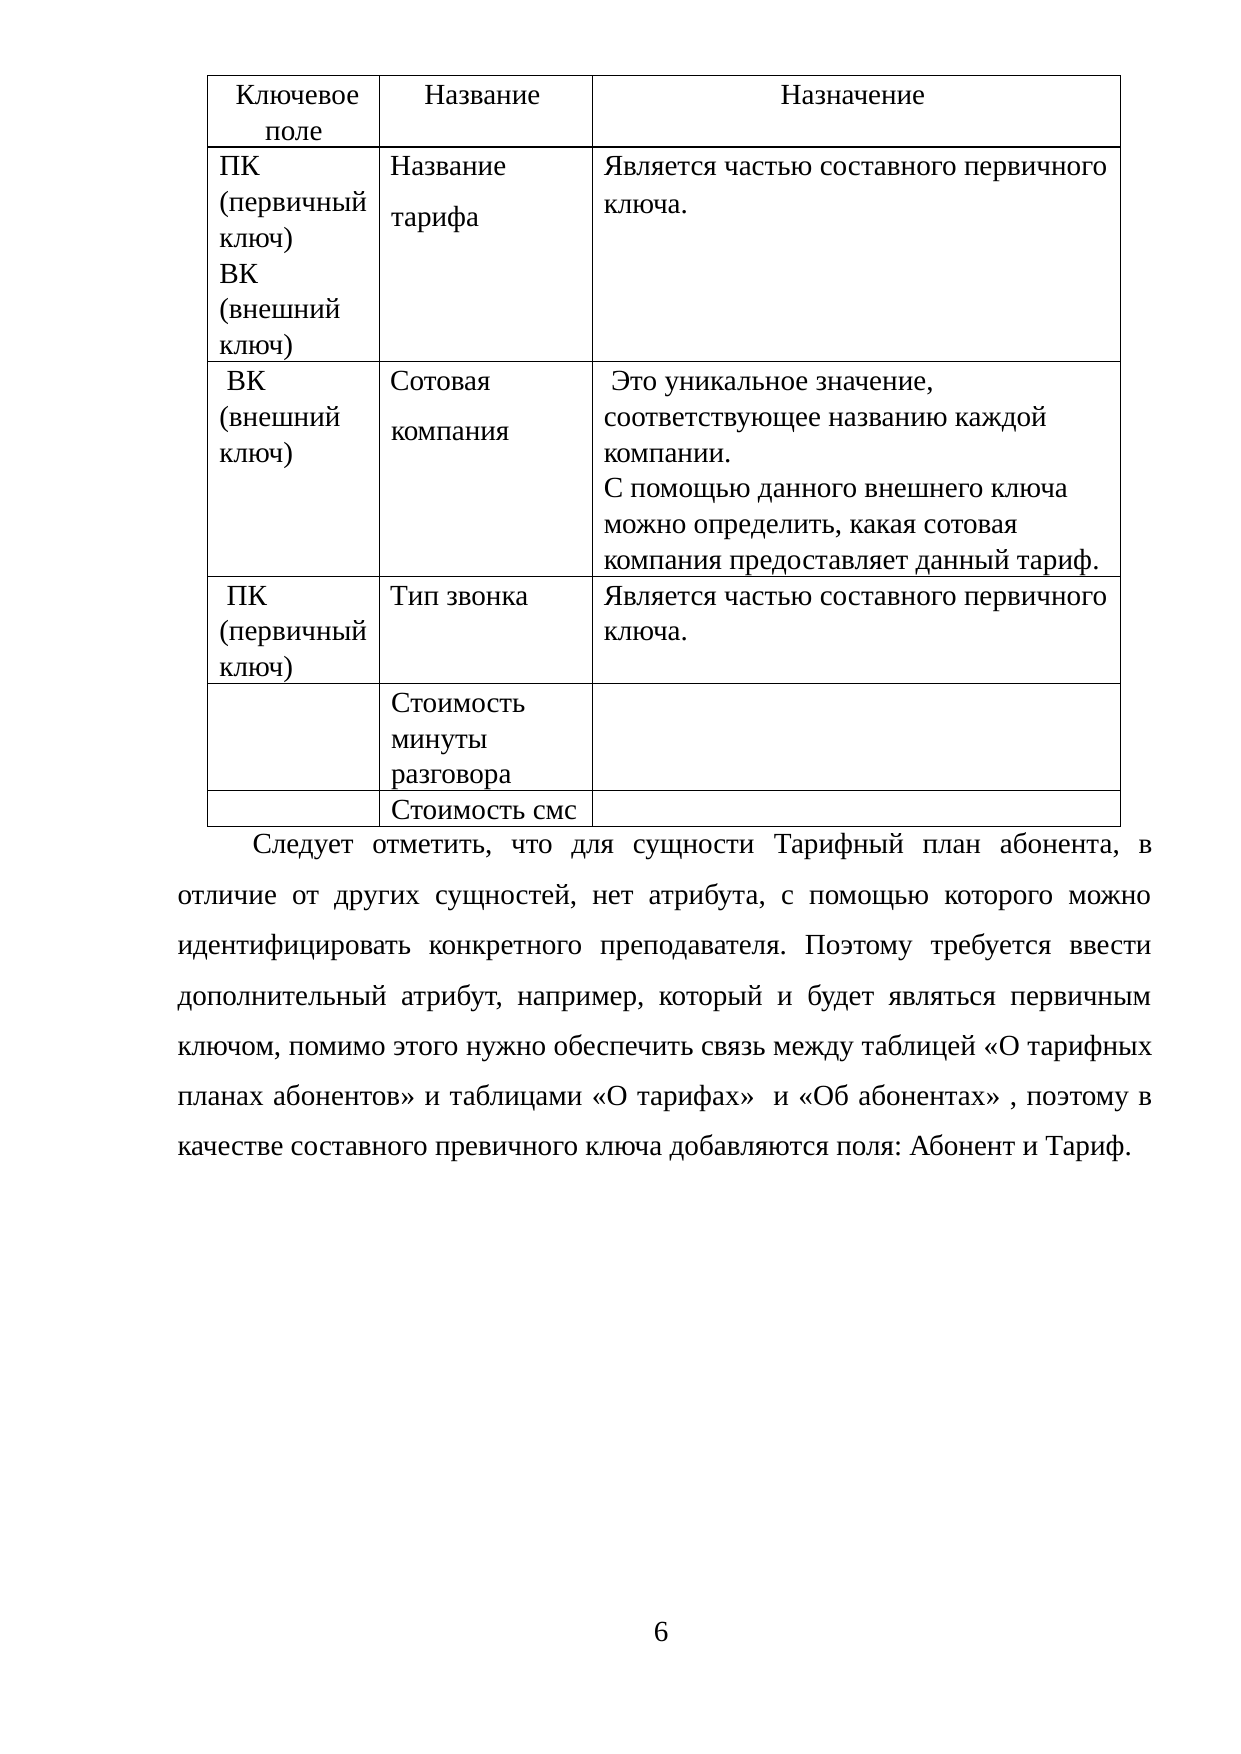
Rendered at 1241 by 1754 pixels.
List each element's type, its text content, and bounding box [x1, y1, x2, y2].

table_header Ключевое поле [208, 76, 379, 146]
table_cell ПК (первичный ключ) [208, 577, 379, 683]
table_cell [208, 684, 379, 790]
text Следует отметить, что для сущности Тарифный план абонента, в отличие от других сущностей, нет атрибута, с помощью которого можно идентифицировать конкретного преподавателя. Поэтому требуется ввести дополнительный атрибут, например, который и будет являться первичным ключом, помимо этого нужно обеспечить связь между таблицей «О тарифных планах абонентов» и таблицами «О тарифах» и «Об абонентах» , поэтому в качестве составного превичного ключа добавляются поля: Абонент и Тариф. [177, 827, 1152, 1162]
table_header Название [380, 76, 592, 146]
table_cell Является частью составного первичного ключа. [593, 148, 1120, 361]
table_cell Стоимость минуты разговора [380, 684, 592, 790]
table_cell Является частью составного первичного ключа. [593, 577, 1120, 683]
table_cell [593, 791, 1120, 826]
table_cell Название тарифа [380, 148, 592, 361]
table_cell Сотовая компания [380, 362, 592, 576]
table_cell ВК (внешний ключ) [208, 362, 379, 576]
table_header Назначение [593, 76, 1120, 146]
table_cell [593, 684, 1120, 790]
table_cell Это уникальное значение, соответствующее названию каждой компании. С помощью данного внешнего ключа можно определить, какая сотовая компания предоставляет данный тариф. [593, 362, 1120, 576]
table_cell Тип звонка [380, 577, 592, 683]
table_cell ПК (первичный ключ) ВК (внешний ключ) [208, 148, 379, 361]
table_cell [208, 791, 379, 826]
table_cell Стоимость смс [380, 791, 592, 826]
